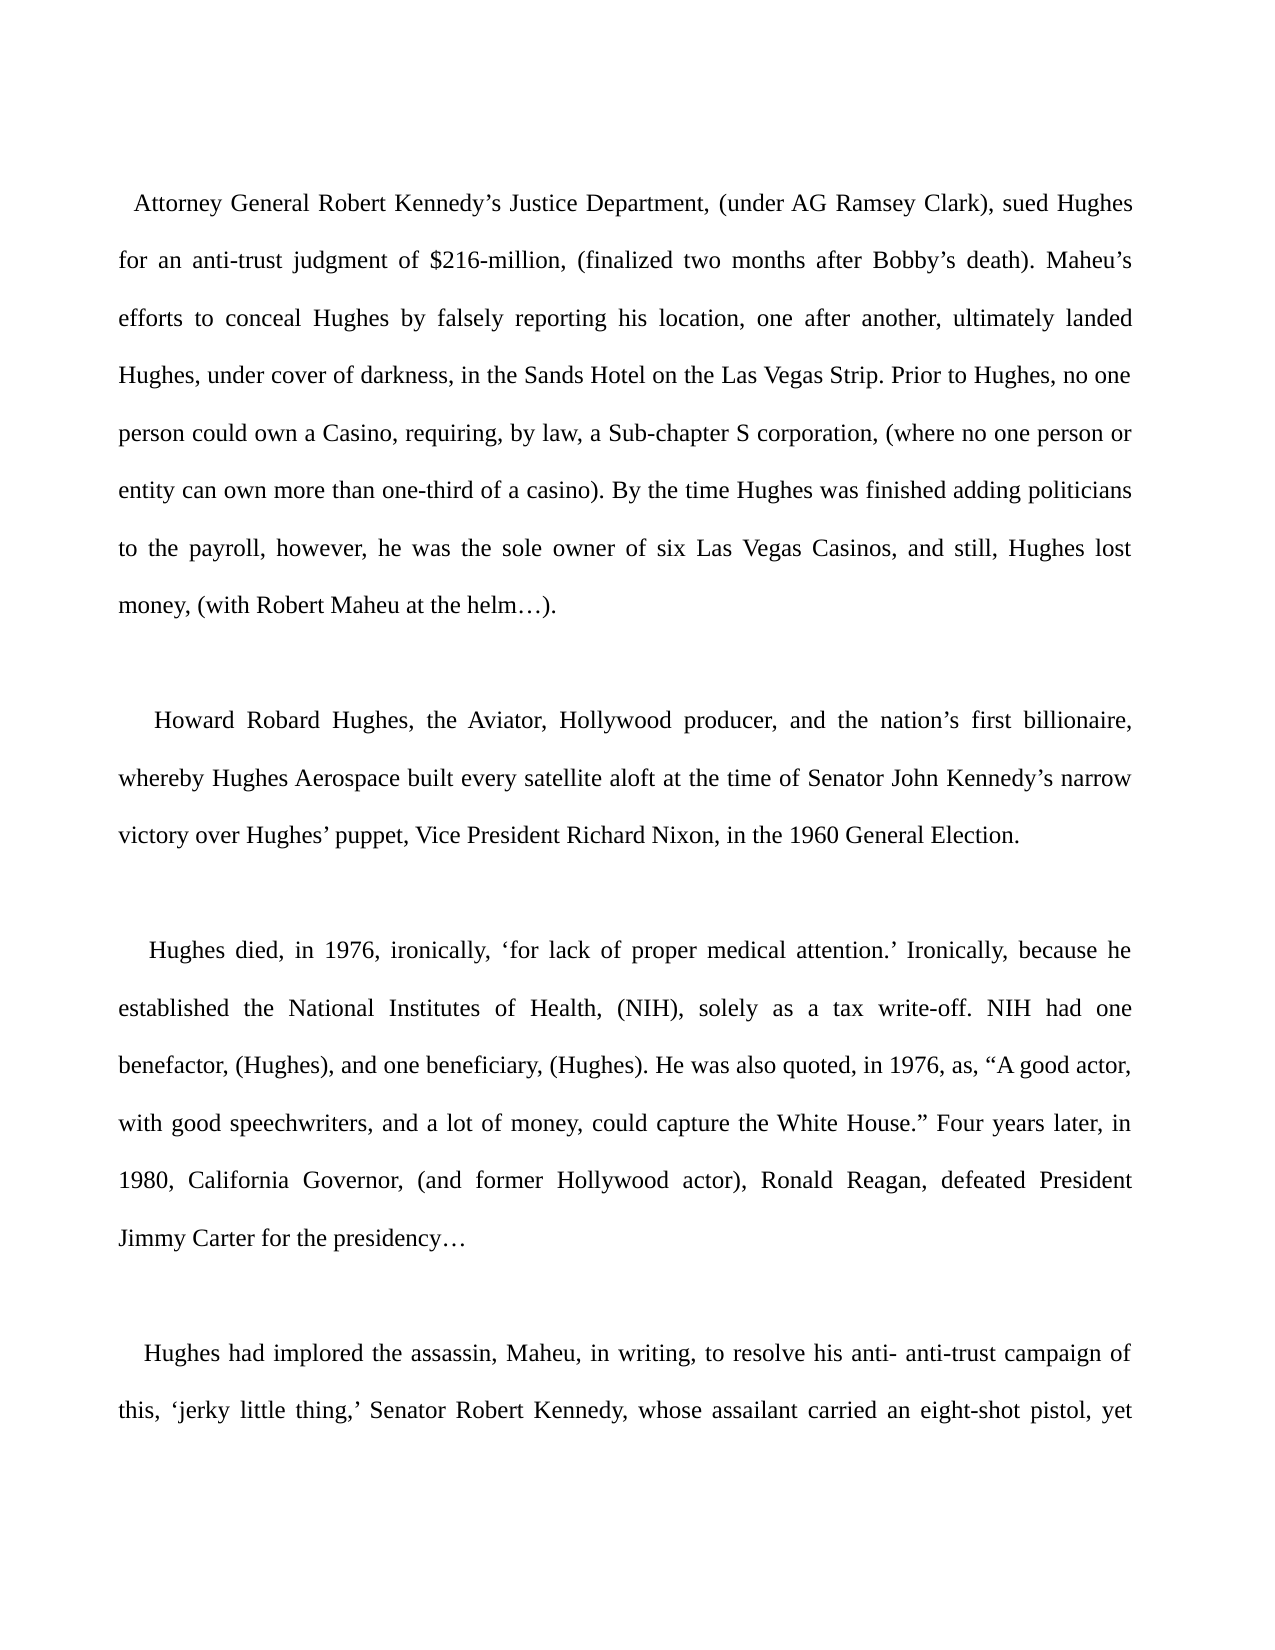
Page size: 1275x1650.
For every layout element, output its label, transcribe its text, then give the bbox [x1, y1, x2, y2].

text Attorney General Robert Kennedy’s Justice Department, (under AG Ramsey Clark), sued Hughes for an anti-trust judgment of $216-million, (finalized two months after Bobby’s death). Maheu’s efforts to conceal Hughes by falsely reporting his location, one after another, ultimately landed Hughes, under cover of darkness, in the Sands Hotel on the Las Vegas Strip. Prior to Hughes, no one person could own a Casino, requiring, by law, a Sub-chapter S corporation, (where no one person or entity can own more than one-third of a casino). By the time Hughes was finished adding politicians to the payroll, however, he was the sole owner of six Las Vegas Casinos, and still, Hughes lost money, (with Robert Maheu at the helm…). [118, 188, 1133, 619]
text Hughes had implored the assassin, Maheu, in writing, to resolve his anti- anti-trust campaign of this, ‘jerky little thing,’ Senator Robert Kennedy, whose assailant carried an eight-shot pistol, yet [118, 1338, 1133, 1424]
text Hughes died, in 1976, ironically, ‘for lack of proper medical attention.’ Ironically, because he established the National Institutes of Health, (NIH), solely as a tax write-off. NIH had one benefactor, (Hughes), and one beneficiary, (Hughes). He was also quoted, in 1976, as, “A good actor, with good speechwriters, and a lot of money, could capture the White House.” Four years later, in 1980, California Governor, (and former Hollywood actor), Ronald Reagan, defeated President Jimmy Carter for the presidency… [118, 935, 1133, 1252]
text Howard Robard Hughes, the Aviator, Hollywood producer, and the nation’s first billionaire, whereby Hughes Aerospace built every satellite aloft at the time of Senator John Kennedy’s narrow victory over Hughes’ puppet, Vice President Richard Nixon, in the 1960 General Election. [118, 705, 1133, 849]
